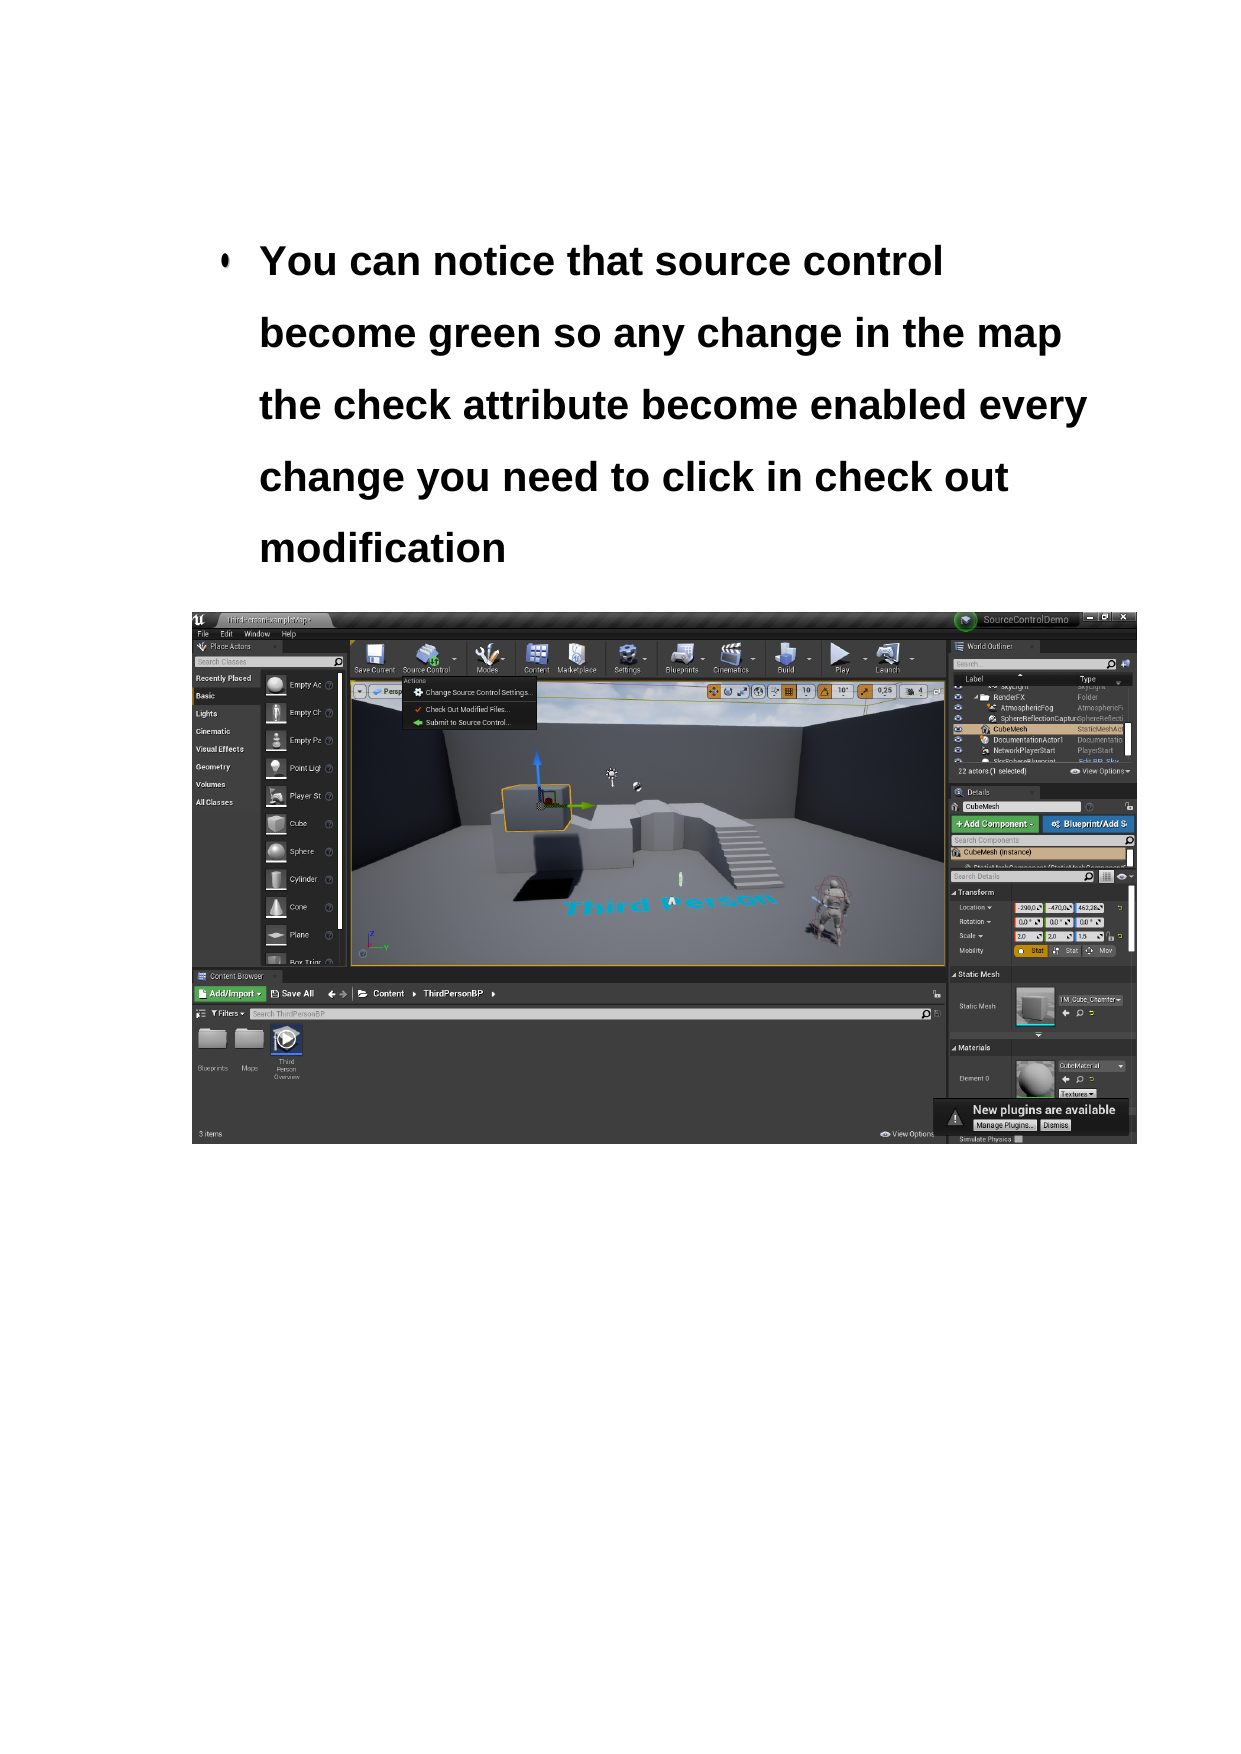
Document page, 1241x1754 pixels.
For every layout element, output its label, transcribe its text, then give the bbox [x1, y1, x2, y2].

list You can notice that source control become green so any change in the map the check attribute become enabled every change you need to click in check out modification [221, 236, 1093, 572]
